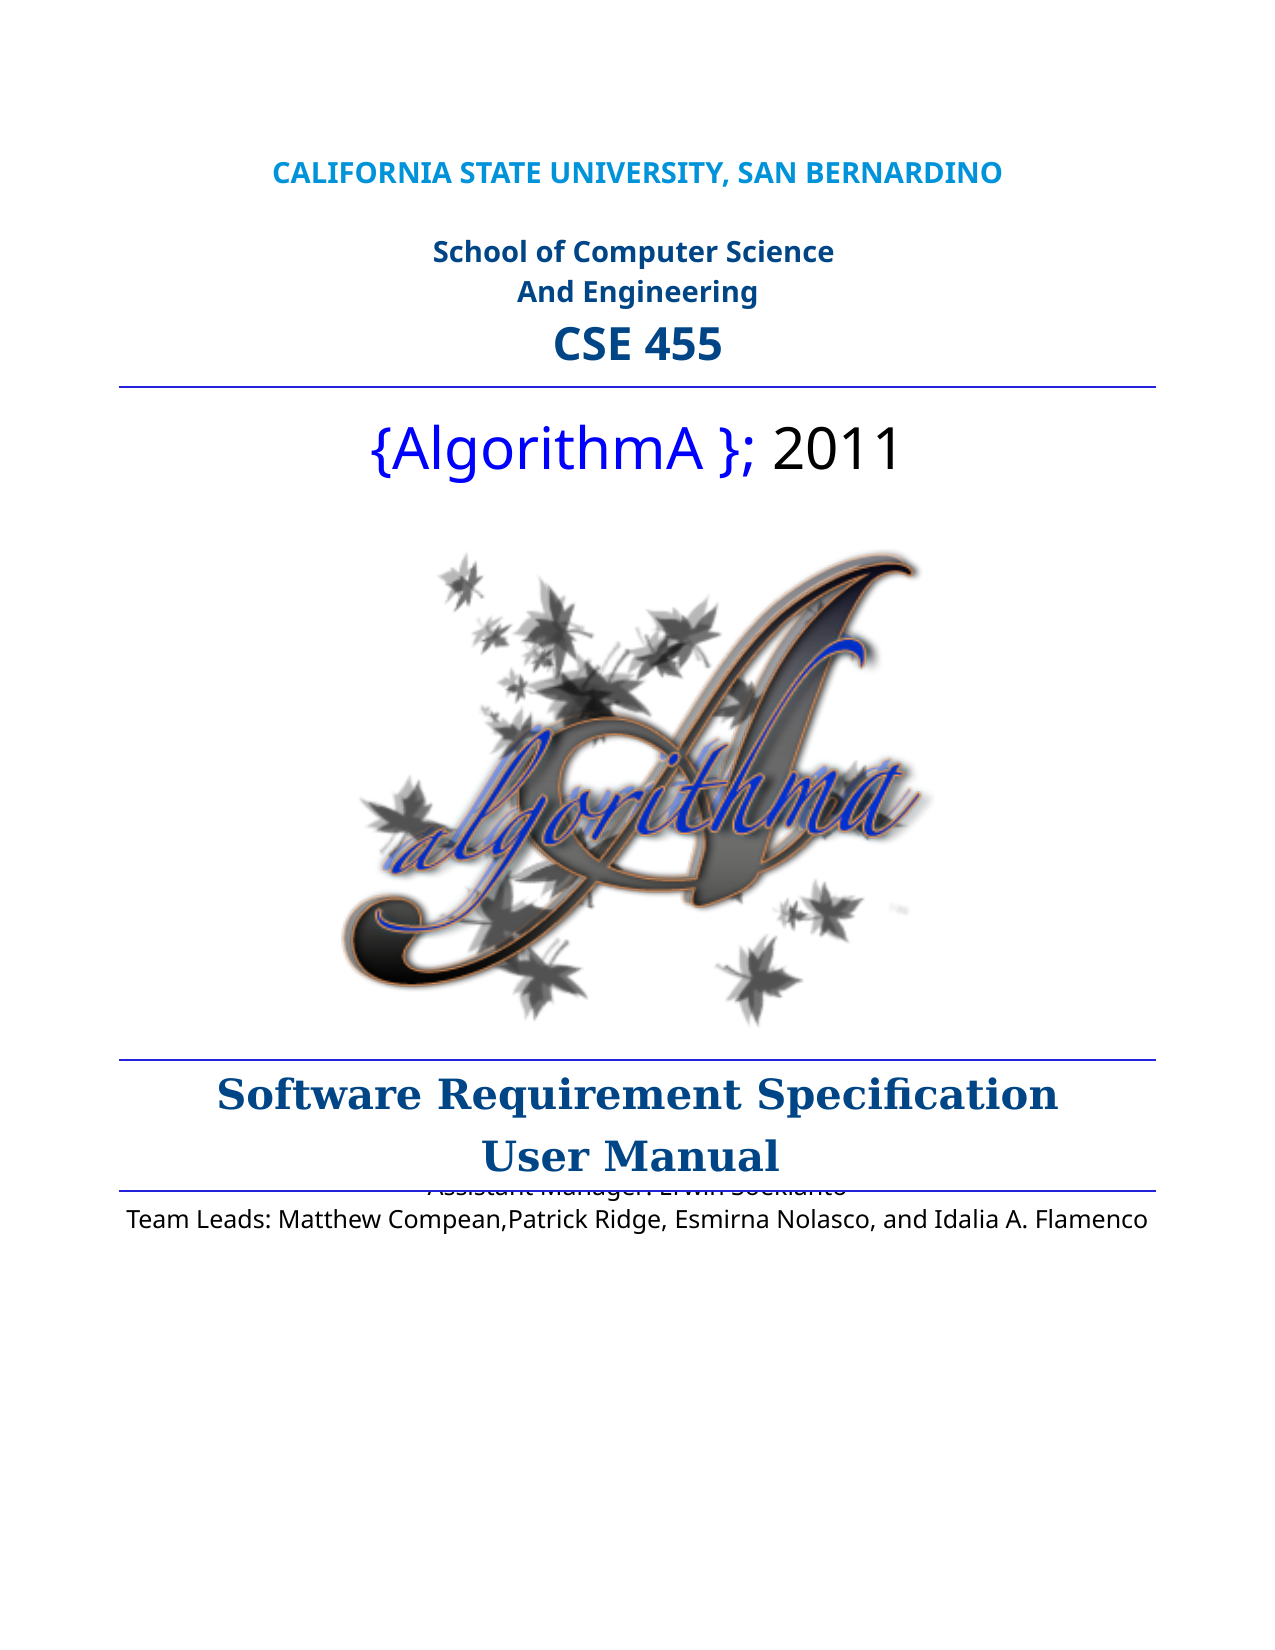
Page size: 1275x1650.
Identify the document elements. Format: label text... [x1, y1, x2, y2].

text CSE 455 [118, 311, 1157, 373]
text Software Requirement Specification [128, 1070, 1147, 1119]
text School of Computer Science [118, 232, 1157, 271]
text Assistant Manager: Erwin Soekianto [118, 1168, 1157, 1202]
text User Manual [128, 1132, 1147, 1181]
text CALIFORNIA STATE UNIVERSITY, SAN BERNARDINO [118, 152, 1157, 192]
text Team Leads: Matthew Compean,Patrick Ridge, Esmirna Nolasco, and Idalia A. Flamenco [118, 1202, 1157, 1236]
text And Engineering [118, 271, 1157, 311]
text {AlgorithmA }; 2011 [118, 407, 1157, 487]
picture [332, 494, 940, 1056]
